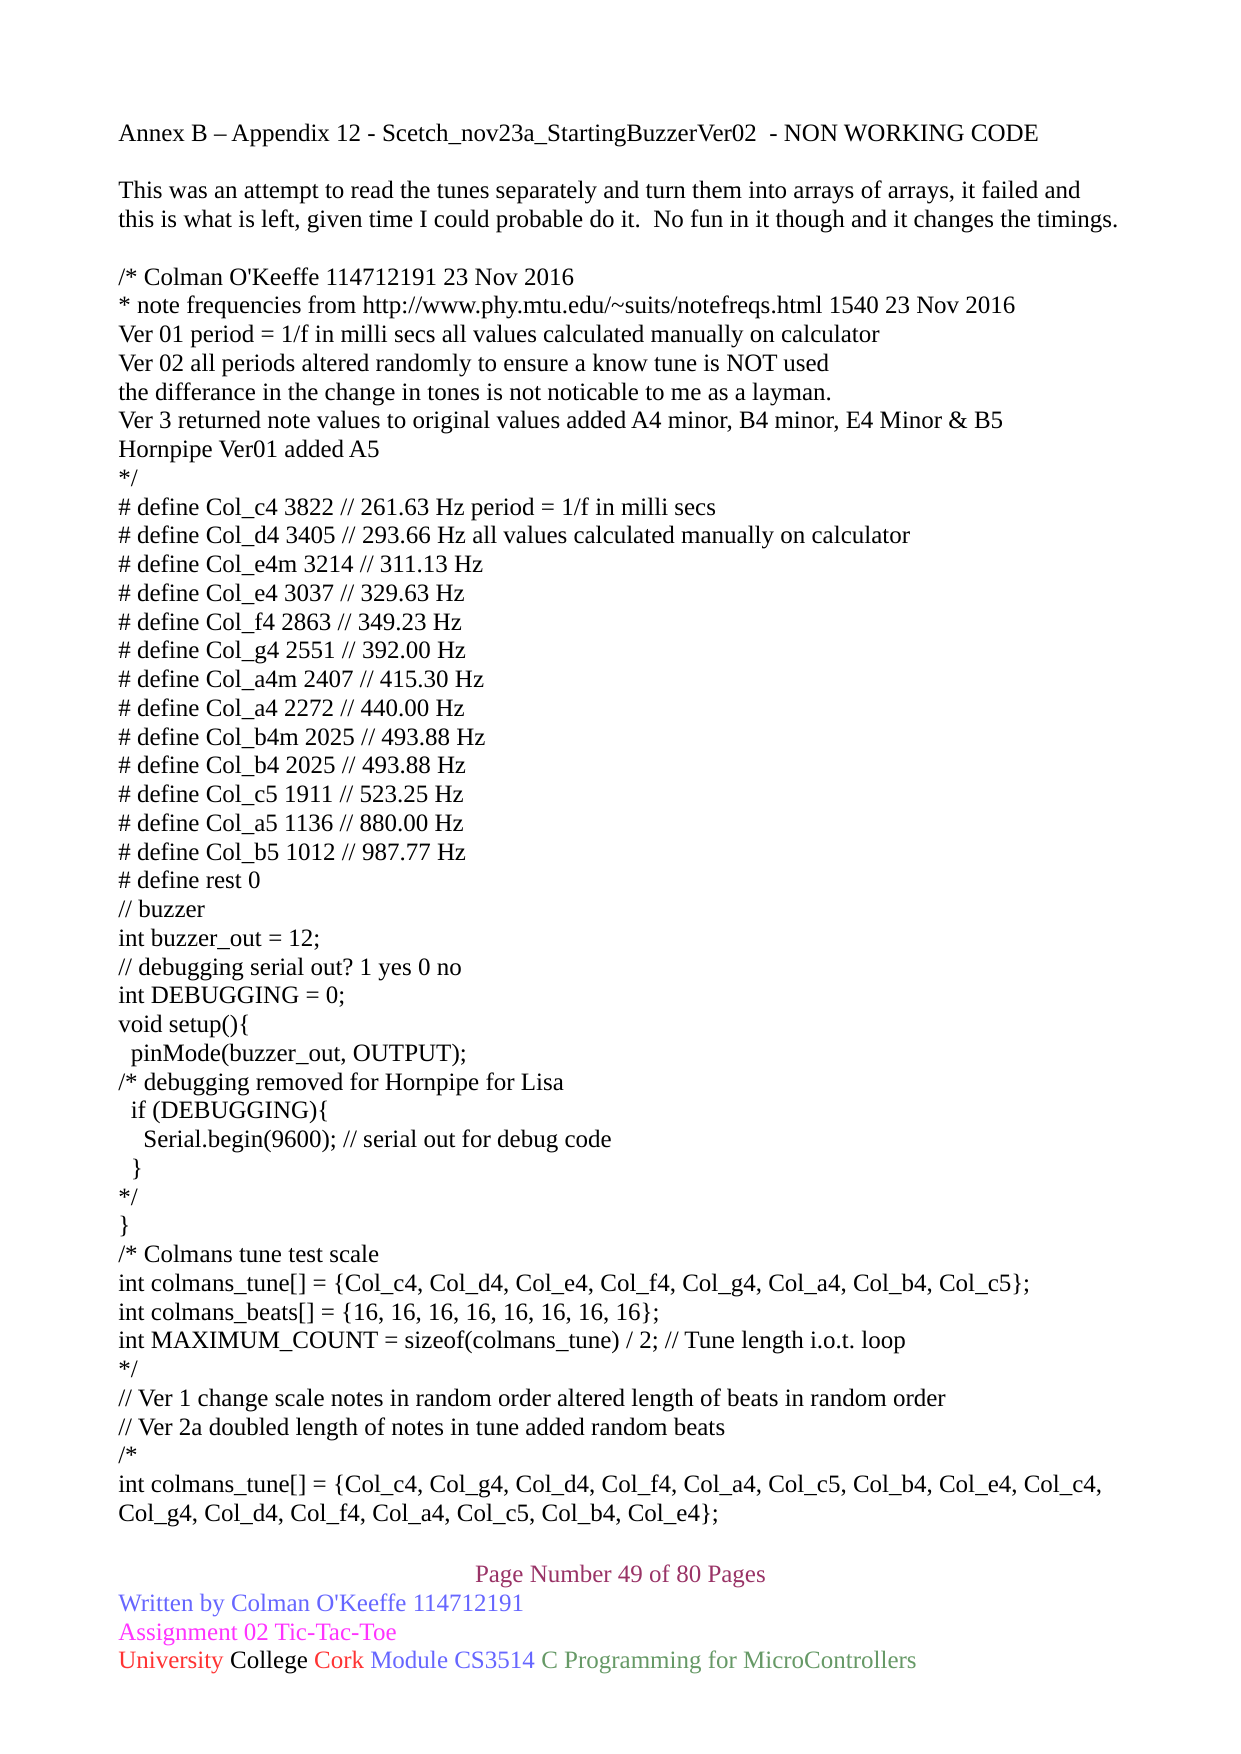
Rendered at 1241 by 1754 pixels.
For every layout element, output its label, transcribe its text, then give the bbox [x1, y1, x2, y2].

text void setup(){ [118, 1009, 1122, 1038]
text if (DEBUGGING){ [118, 1096, 1122, 1124]
text # define Col_b4 2025 // 493.88 Hz [118, 751, 1122, 779]
text * note frequencies from http://www.phy.mtu.edu/~suits/notefreqs.html 1540 23 Nov 2016 [118, 291, 1122, 319]
text This was an attempt to read the tunes separately and turn them into arrays of arrays, it failed and this is what is left, given time I could probable do it. No fun in it though and it changes the timings. [118, 176, 1122, 233]
text // Ver 2a doubled length of notes in tune added random beats [118, 1412, 1122, 1441]
text // Ver 1 change scale notes in random order altered length of beats in random order [118, 1383, 1122, 1412]
text # define Col_c5 1911 // 523.25 Hz [118, 779, 1122, 808]
text int DEBUGGING = 0; [118, 981, 1122, 1009]
text } [118, 1153, 1122, 1182]
text int buzzer_out = 12; [118, 923, 1122, 952]
text # define Col_a4m 2407 // 415.30 Hz [118, 664, 1122, 693]
text int colmans_tune[] = {Col_c4, Col_g4, Col_d4, Col_f4, Col_a4, Col_c5, Col_b4, Col_e4, Col_c4, Col_g4, Col_d4, Col_f4, Col_a4, Col_c5, Col_b4, Col_e4}; [118, 1469, 1122, 1527]
text Hornpipe Ver01 added A5 [118, 434, 1122, 463]
text Ver 01 period = 1/f in milli secs all values calculated manually on calculator [118, 319, 1122, 348]
text */ [118, 1354, 1122, 1383]
text # define Col_d4 3405 // 293.66 Hz all values calculated manually on calculator [118, 521, 1122, 549]
text # define Col_e4m 3214 // 311.13 Hz [118, 549, 1122, 578]
text /* Colmans tune test scale [118, 1239, 1122, 1268]
text Annex B – Appendix 12 - Scetch_nov23a_StartingBuzzerVer02 - NON WORKING CODE [118, 118, 1122, 147]
text // buzzer [118, 894, 1122, 923]
text # define Col_c4 3822 // 261.63 Hz period = 1/f in milli secs [118, 492, 1122, 521]
text int colmans_beats[] = {16, 16, 16, 16, 16, 16, 16, 16}; [118, 1297, 1122, 1326]
text Ver 3 returned note values to original values added A4 minor, B4 minor, E4 Minor & B5 [118, 406, 1122, 434]
text /* Colman O'Keeffe 114712191 23 Nov 2016 [118, 262, 1122, 291]
text Ver 02 all periods altered randomly to ensure a know tune is NOT used [118, 348, 1122, 377]
text # define Col_a5 1136 // 880.00 Hz [118, 808, 1122, 837]
text # define Col_e4 3037 // 329.63 Hz [118, 578, 1122, 607]
text int colmans_tune[] = {Col_c4, Col_d4, Col_e4, Col_f4, Col_g4, Col_a4, Col_b4, Col_c5}; [118, 1268, 1122, 1297]
text int MAXIMUM_COUNT = sizeof(colmans_tune) / 2; // Tune length i.o.t. loop [118, 1326, 1122, 1354]
text # define Col_g4 2551 // 392.00 Hz [118, 636, 1122, 664]
text } [118, 1211, 1122, 1239]
text # define Col_a4 2272 // 440.00 Hz [118, 693, 1122, 722]
text # define Col_b5 1012 // 987.77 Hz [118, 837, 1122, 866]
text Serial.begin(9600); // serial out for debug code [118, 1124, 1122, 1153]
text the differance in the change in tones is not noticable to me as a layman. [118, 377, 1122, 406]
text # define Col_b4m 2025 // 493.88 Hz [118, 722, 1122, 751]
text */ [118, 463, 1122, 492]
text # define rest 0 [118, 866, 1122, 894]
text # define Col_f4 2863 // 349.23 Hz [118, 607, 1122, 636]
text // debugging serial out? 1 yes 0 no [118, 952, 1122, 981]
text /* [118, 1441, 1122, 1469]
text /* debugging removed for Hornpipe for Lisa [118, 1067, 1122, 1096]
text pinMode(buzzer_out, OUTPUT); [118, 1038, 1122, 1067]
text */ [118, 1182, 1122, 1211]
